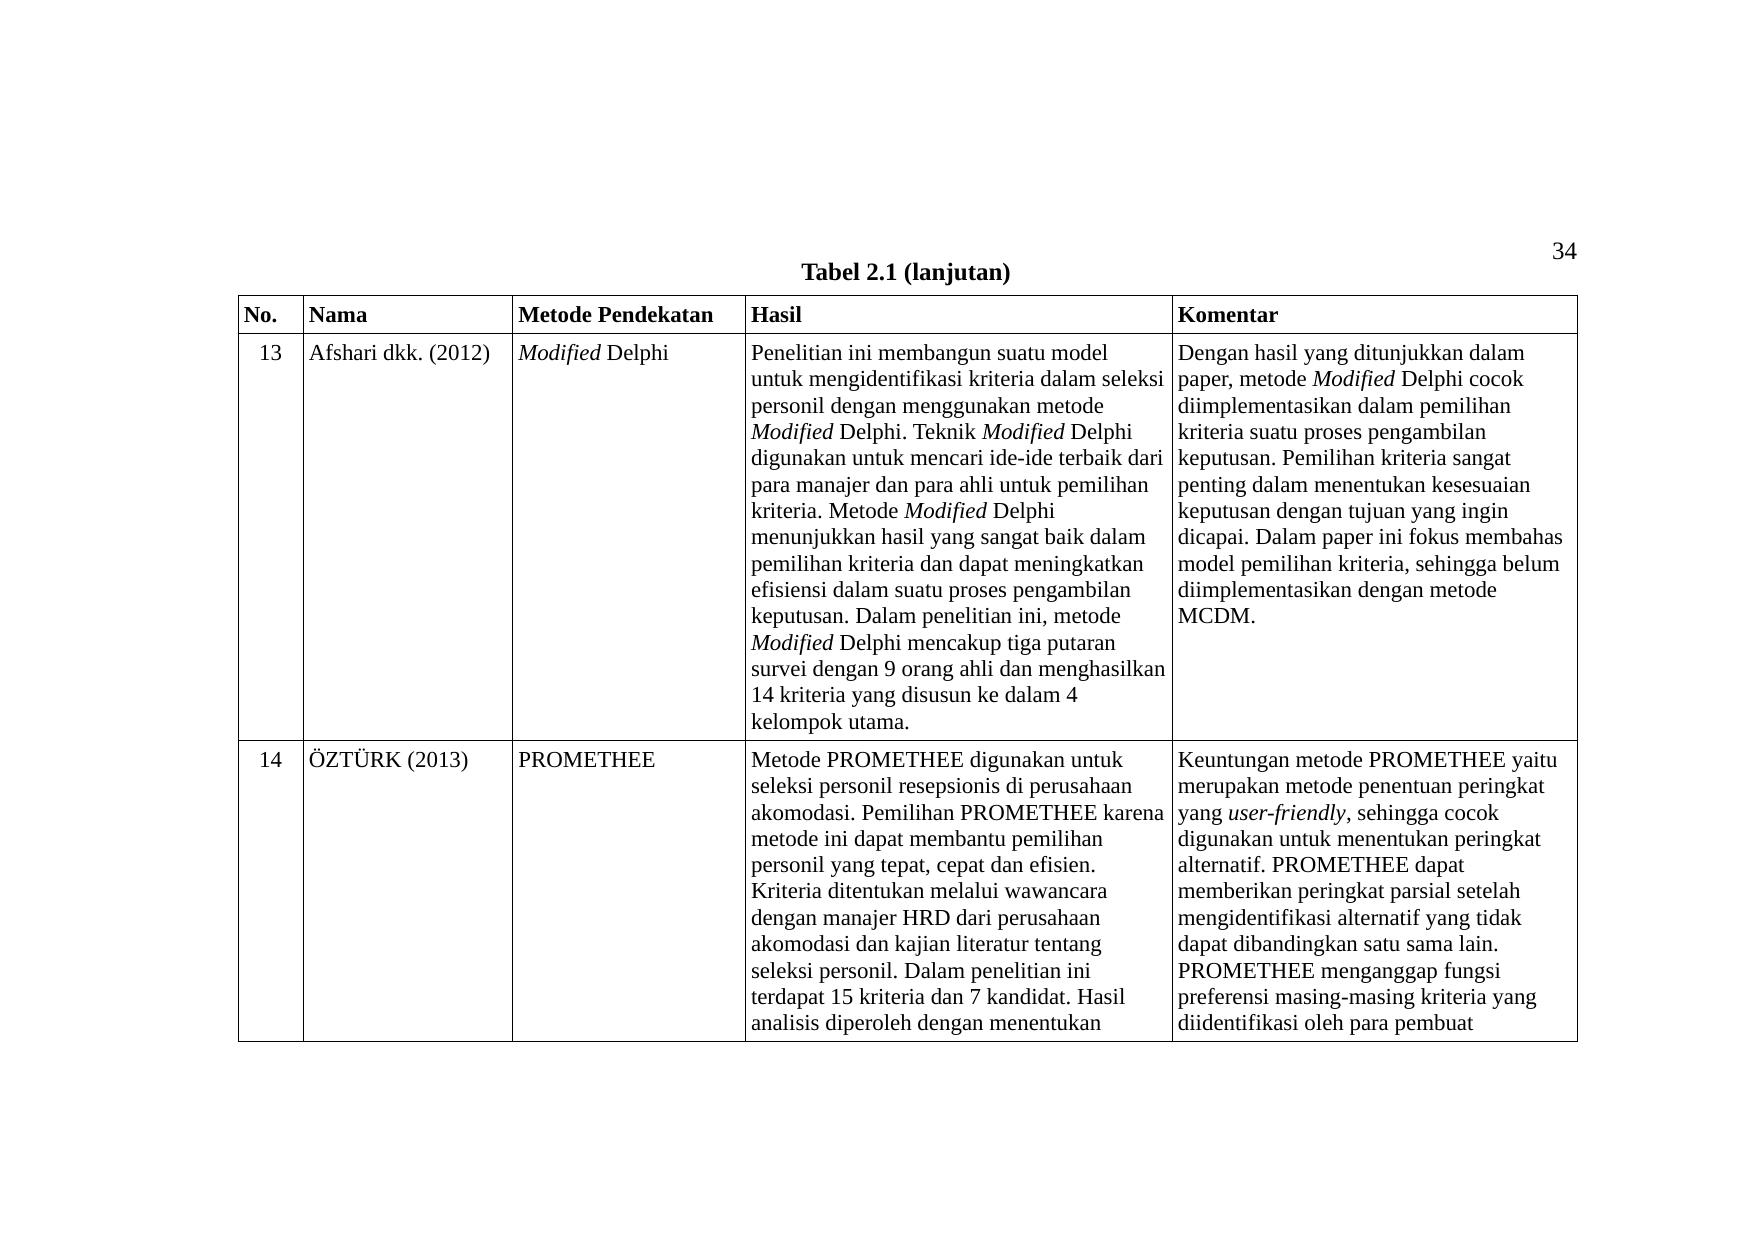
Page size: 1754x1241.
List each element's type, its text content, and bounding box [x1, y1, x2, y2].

table_header Hasil [746, 296, 1172, 333]
table_cell ÖZTÜRK (2013) [304, 741, 512, 1041]
table_cell 14 [239, 741, 303, 1041]
table_cell PROMETHEE [513, 741, 745, 1041]
table_header Komentar [1173, 296, 1577, 333]
table_header No. [239, 296, 303, 333]
table_cell Penelitian ini membangun suatu model untuk mengidentifikasi kriteria dalam seleksi personil dengan menggunakan metode Modified Delphi. Teknik Modified Delphi digunakan untuk mencari ide-ide terbaik dari para manajer dan para ahli untuk pemilihan kriteria. Metode Modified Delphi menunjukkan hasil yang sangat baik dalam pemilihan kriteria dan dapat meningkatkan efisiensi dalam suatu proses pengambilan keputusan. Dalam penelitian ini, metode Modified Delphi mencakup tiga putaran survei dengan 9 orang ahli dan menghasilkan 14 kriteria yang disusun ke dalam 4 kelompok utama. [746, 334, 1172, 740]
table_cell Metode PROMETHEE digunakan untuk seleksi personil resepsionis di perusahaan akomodasi. Pemilihan PROMETHEE karena metode ini dapat membantu pemilihan personil yang tepat, cepat dan efisien. Kriteria ditentukan melalui wawancara dengan manajer HRD dari perusahaan akomodasi dan kajian literatur tentang seleksi personil. Dalam penelitian ini terdapat 15 kriteria dan 7 kandidat. Hasil analisis diperoleh dengan menentukan [746, 741, 1172, 1041]
table_cell 13 [239, 334, 303, 740]
table_cell Dengan hasil yang ditunjukkan dalam paper, metode Modified Delphi cocok diimplementasikan dalam pemilihan kriteria suatu proses pengambilan keputusan. Pemilihan kriteria sangat penting dalam menentukan kesesuaian keputusan dengan tujuan yang ingin dicapai. Dalam paper ini fokus membahas model pemilihan kriteria, sehingga belum diimplementasikan dengan metode MCDM. [1173, 334, 1577, 740]
table_cell Keuntungan metode PROMETHEE yaitu merupakan metode penentuan peringkat yang user-friendly, sehingga cocok digunakan untuk menentukan peringkat alternatif. PROMETHEE dapat memberikan peringkat parsial setelah mengidentifikasi alternatif yang tidak dapat dibandingkan satu sama lain. PROMETHEE menganggap fungsi preferensi masing-masing kriteria yang diidentifikasi oleh para pembuat [1173, 741, 1577, 1041]
text Tabel 2.1 (lanjutan) [274, 257, 1538, 286]
table_header Nama [304, 296, 512, 333]
table_header Metode Pendekatan [513, 296, 745, 333]
table_cell Afshari dkk. (2012) [304, 334, 512, 740]
table_cell Modified Delphi [513, 334, 745, 740]
